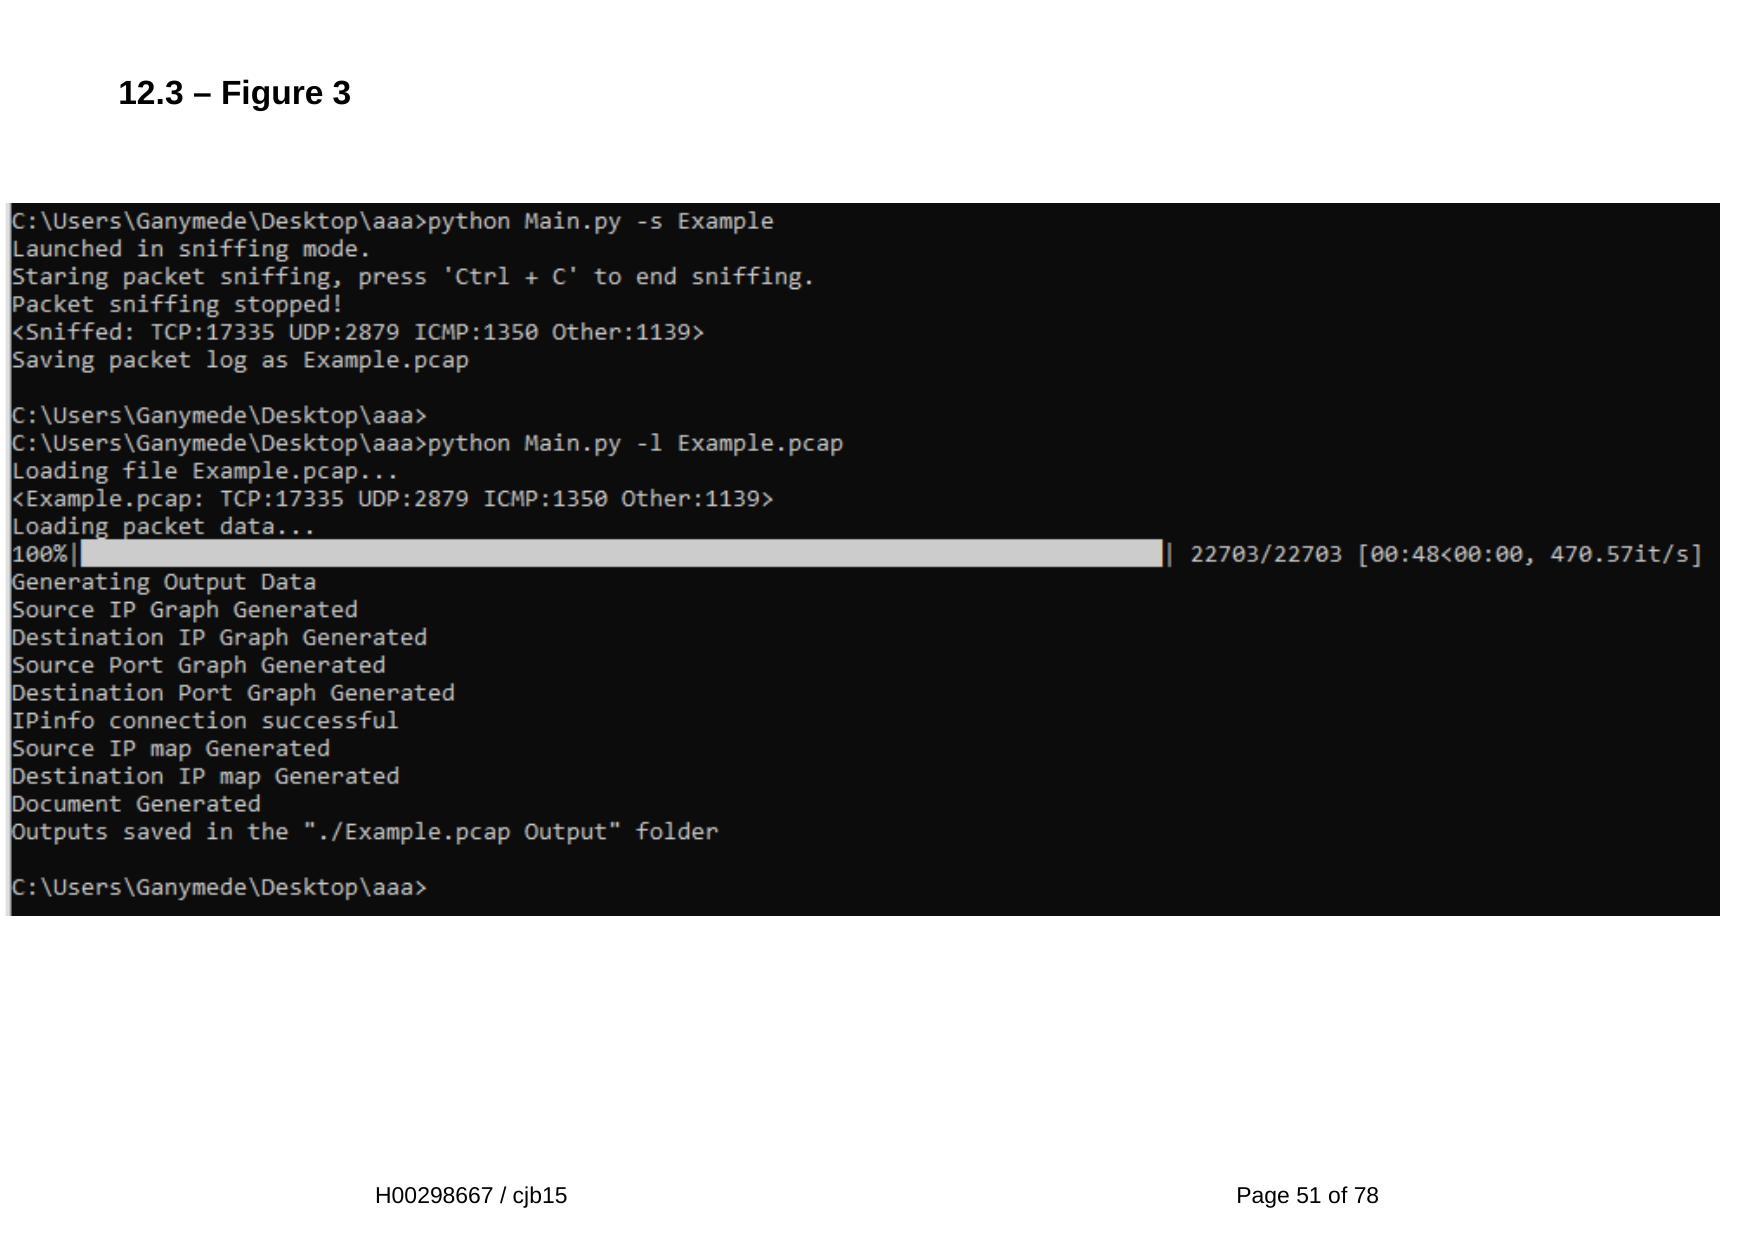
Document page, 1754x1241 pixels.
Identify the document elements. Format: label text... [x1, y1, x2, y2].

subtitle 12.3 – Figure 3 [118, 73, 1636, 112]
picture [5, 203, 1720, 916]
